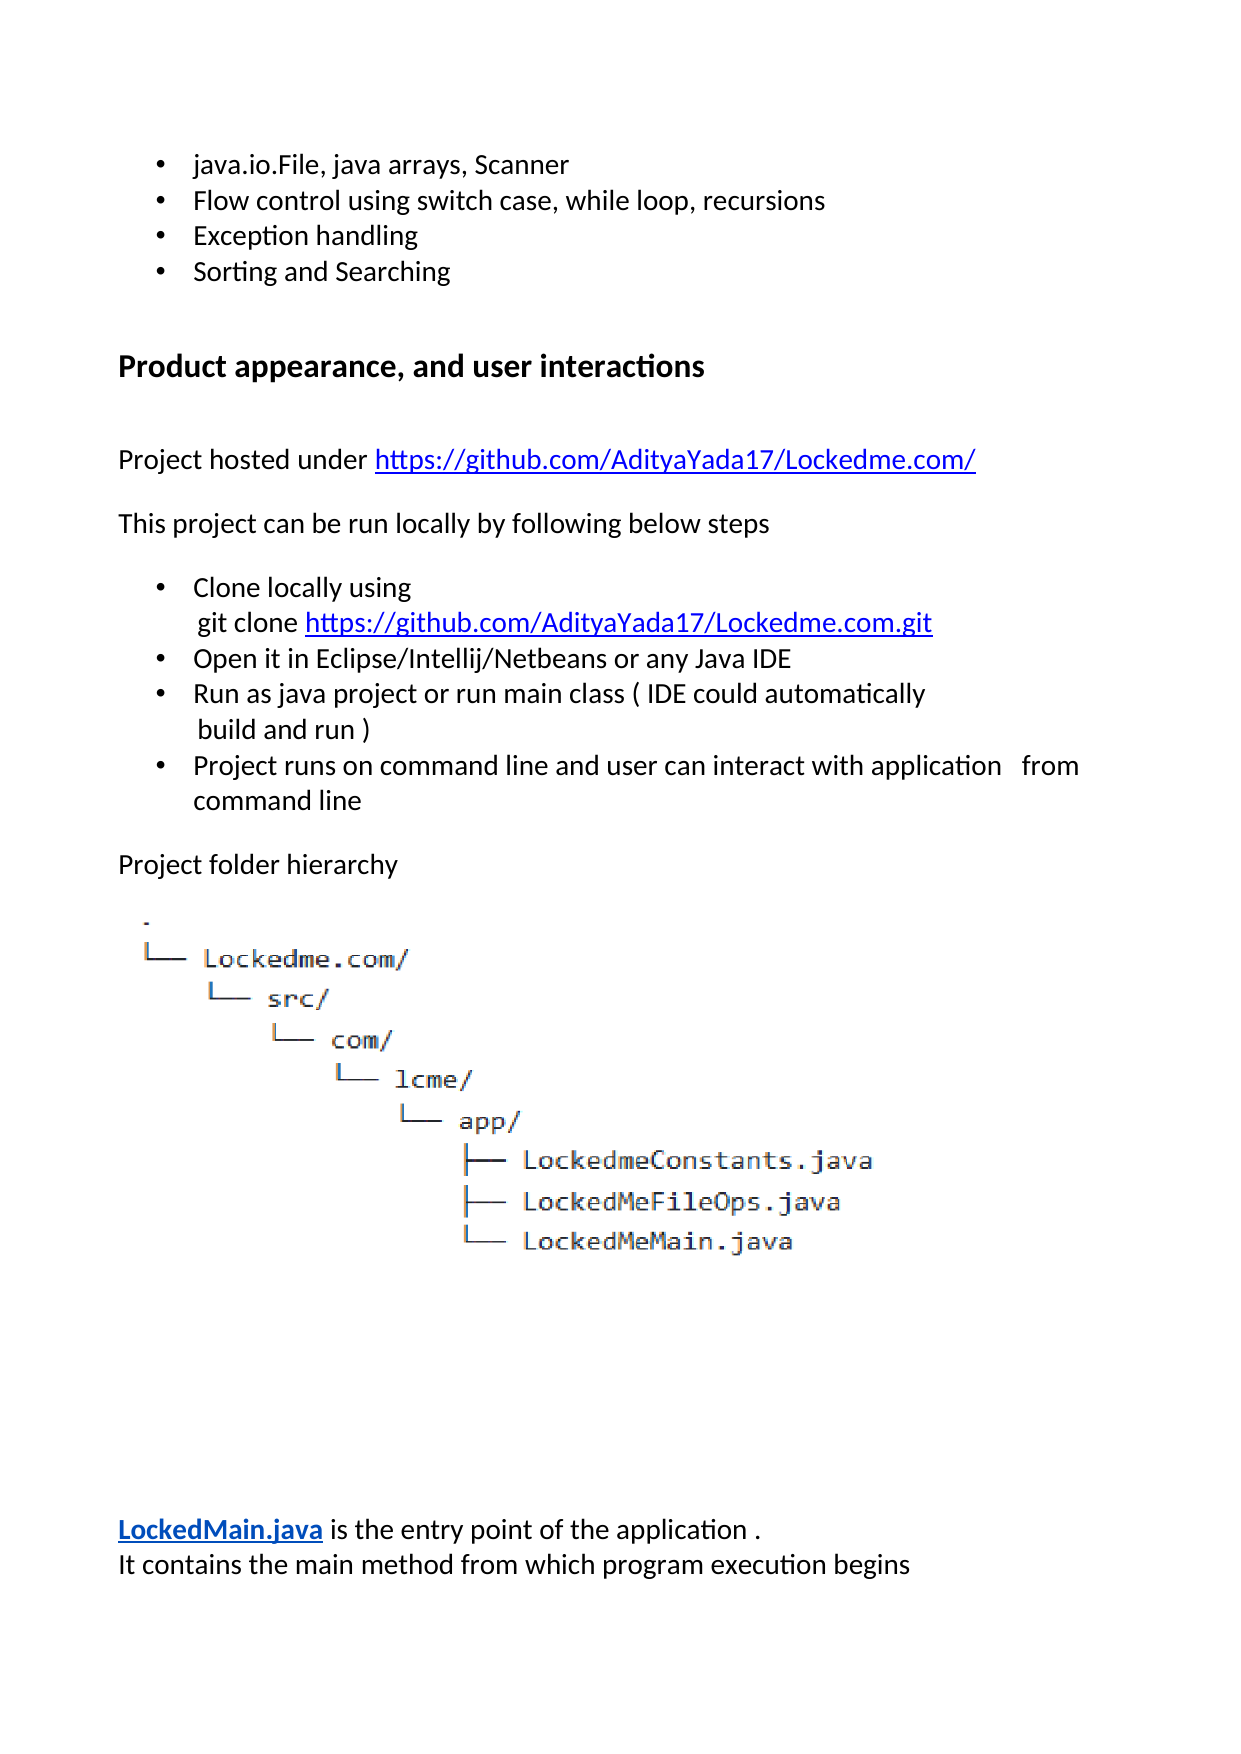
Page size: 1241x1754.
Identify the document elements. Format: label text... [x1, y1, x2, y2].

text LockedMain.java is the entry point of the application . [118, 1511, 1154, 1546]
list Run as java project or run main class ( IDE could automatically [156, 676, 1154, 711]
text Project folder hierarchy [118, 846, 1154, 882]
list Sorting and Searching [156, 253, 1154, 289]
text Project hosted under https://github.com/AdityaYada17/Lockedme.com/ [118, 441, 1154, 477]
text It contains the main method from which program execution begins [118, 1546, 1154, 1582]
list java.io.File, java arrays, Scanner [156, 146, 1154, 182]
text git clone https://github.com/AdityaYada17/Lockedme.com.git [118, 604, 1154, 640]
list Open it in Eclipse/Intellij/Netbeans or any Java IDE [156, 640, 1154, 676]
list Clone locally using [156, 569, 1154, 604]
list Flow control using switch case, while loop, recursions [156, 182, 1154, 217]
text This project can be run locally by following below steps [118, 505, 1154, 541]
list Exception handling [156, 217, 1154, 253]
text Product appearance, and user interactions [118, 345, 1154, 385]
text build and run ) [118, 711, 1154, 747]
list Project runs on command line and user can interact with application from command line [156, 747, 1154, 818]
